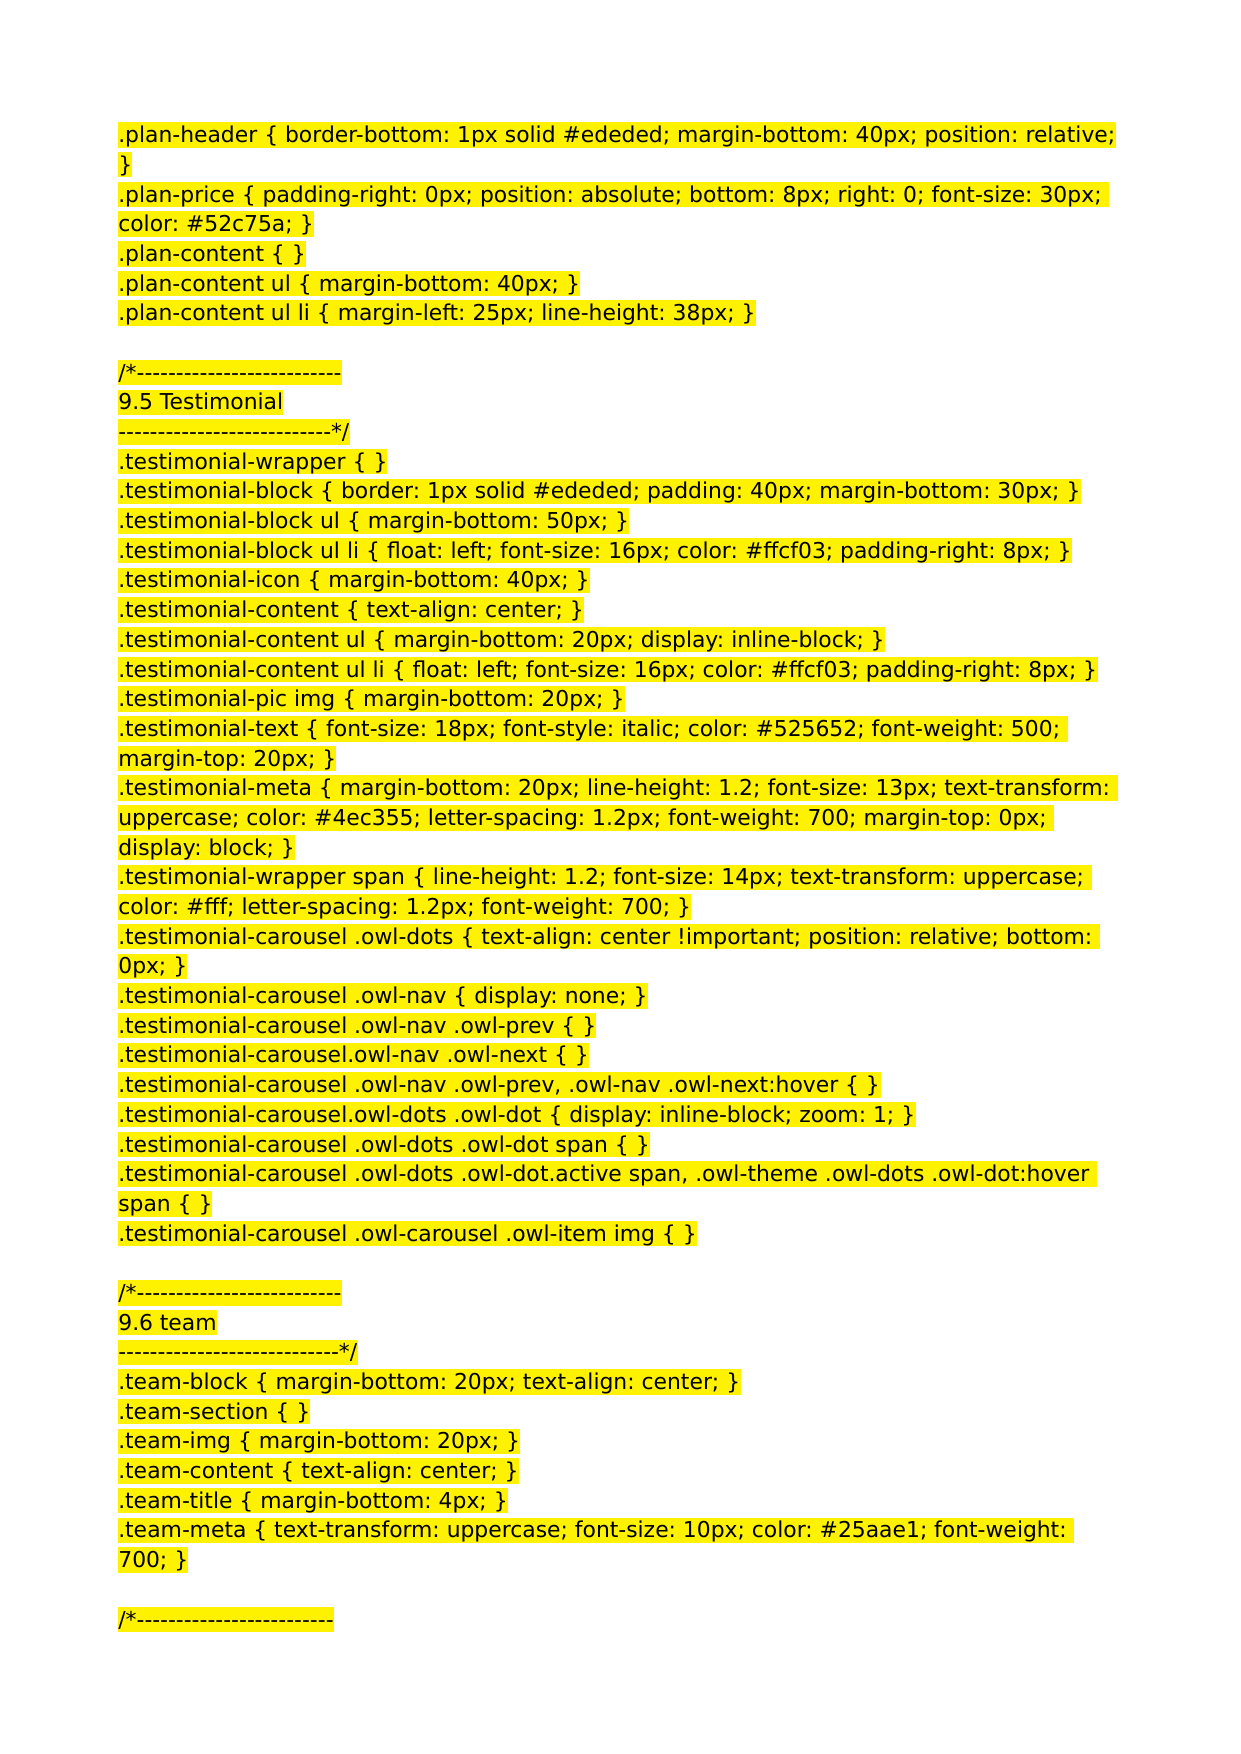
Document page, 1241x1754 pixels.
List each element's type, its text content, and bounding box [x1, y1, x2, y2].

text .team-section { } [118, 1395, 1122, 1424]
text 9.6 team [118, 1306, 1122, 1335]
text .testimonial-carousel .owl-carousel .owl-item img { } [118, 1217, 1122, 1246]
text .testimonial-carousel .owl-nav { display: none; } [118, 979, 1122, 1009]
text .testimonial-content ul { margin-bottom: 20px; display: inline-block; } [118, 623, 1122, 652]
text .testimonial-content ul li { float: left; font-size: 16px; color: #ffcf03; padding-right: 8px; } [118, 652, 1122, 682]
text .testimonial-carousel .owl-nav .owl-prev, .owl-nav .owl-next:hover { } [118, 1068, 1122, 1098]
text .testimonial-carousel.owl-nav .owl-next { } [118, 1038, 1122, 1068]
text .testimonial-meta { margin-bottom: 20px; line-height: 1.2; font-size: 13px; text-transform: uppercase; color: #4ec355; letter-spacing: 1.2px; font-weight: 700; margin-top: 0px; display: block; } [118, 771, 1122, 860]
text .testimonial-carousel .owl-dots .owl-dot span { } [118, 1127, 1122, 1157]
text .testimonial-carousel .owl-dots .owl-dot.active span, .owl-theme .owl-dots .owl-dot:hover span { } [118, 1157, 1122, 1217]
text .testimonial-text { font-size: 18px; font-style: italic; color: #525652; font-weight: 500; margin-top: 20px; } [118, 712, 1122, 771]
text .testimonial-wrapper { } [118, 445, 1122, 474]
text ---------------------------*/ [118, 415, 1122, 445]
text .testimonial-carousel .owl-dots { text-align: center !important; position: relative; bottom: 0px; } [118, 920, 1122, 979]
text .team-block { margin-bottom: 20px; text-align: center; } [118, 1365, 1122, 1395]
text /*------------------------- [118, 1602, 1122, 1632]
text .team-meta { text-transform: uppercase; font-size: 10px; color: #25aae1; font-weight: 700; } [118, 1513, 1122, 1573]
text .testimonial-block ul { margin-bottom: 50px; } [118, 504, 1122, 534]
text .testimonial-block { border: 1px solid #ededed; padding: 40px; margin-bottom: 30px; } [118, 474, 1122, 504]
text .team-img { margin-bottom: 20px; } [118, 1424, 1122, 1454]
text /*-------------------------- [118, 1276, 1122, 1306]
text .plan-content ul { margin-bottom: 40px; } [118, 267, 1122, 296]
text 9.5 Testimonial [118, 385, 1122, 415]
text .plan-content { } [118, 237, 1122, 267]
text .testimonial-content { text-align: center; } [118, 593, 1122, 623]
text .testimonial-icon { margin-bottom: 40px; } [118, 563, 1122, 593]
text .testimonial-carousel.owl-dots .owl-dot { display: inline-block; zoom: 1; } [118, 1098, 1122, 1127]
text .plan-content ul li { margin-left: 25px; line-height: 38px; } [118, 296, 1122, 326]
text .testimonial-carousel .owl-nav .owl-prev { } [118, 1009, 1122, 1038]
text .plan-header { border-bottom: 1px solid #ededed; margin-bottom: 40px; position: relative; } [118, 118, 1122, 177]
text ----------------------------*/ [118, 1335, 1122, 1365]
text .testimonial-block ul li { float: left; font-size: 16px; color: #ffcf03; padding-right: 8px; } [118, 534, 1122, 563]
text .testimonial-pic img { margin-bottom: 20px; } [118, 682, 1122, 712]
text .testimonial-wrapper span { line-height: 1.2; font-size: 14px; text-transform: uppercase; color: #fff; letter-spacing: 1.2px; font-weight: 700; } [118, 860, 1122, 920]
text /*-------------------------- [118, 356, 1122, 385]
text .plan-price { padding-right: 0px; position: absolute; bottom: 8px; right: 0; font-size: 30px; color: #52c75a; } [118, 177, 1122, 237]
text .team-title { margin-bottom: 4px; } [118, 1484, 1122, 1513]
text .team-content { text-align: center; } [118, 1454, 1122, 1484]
